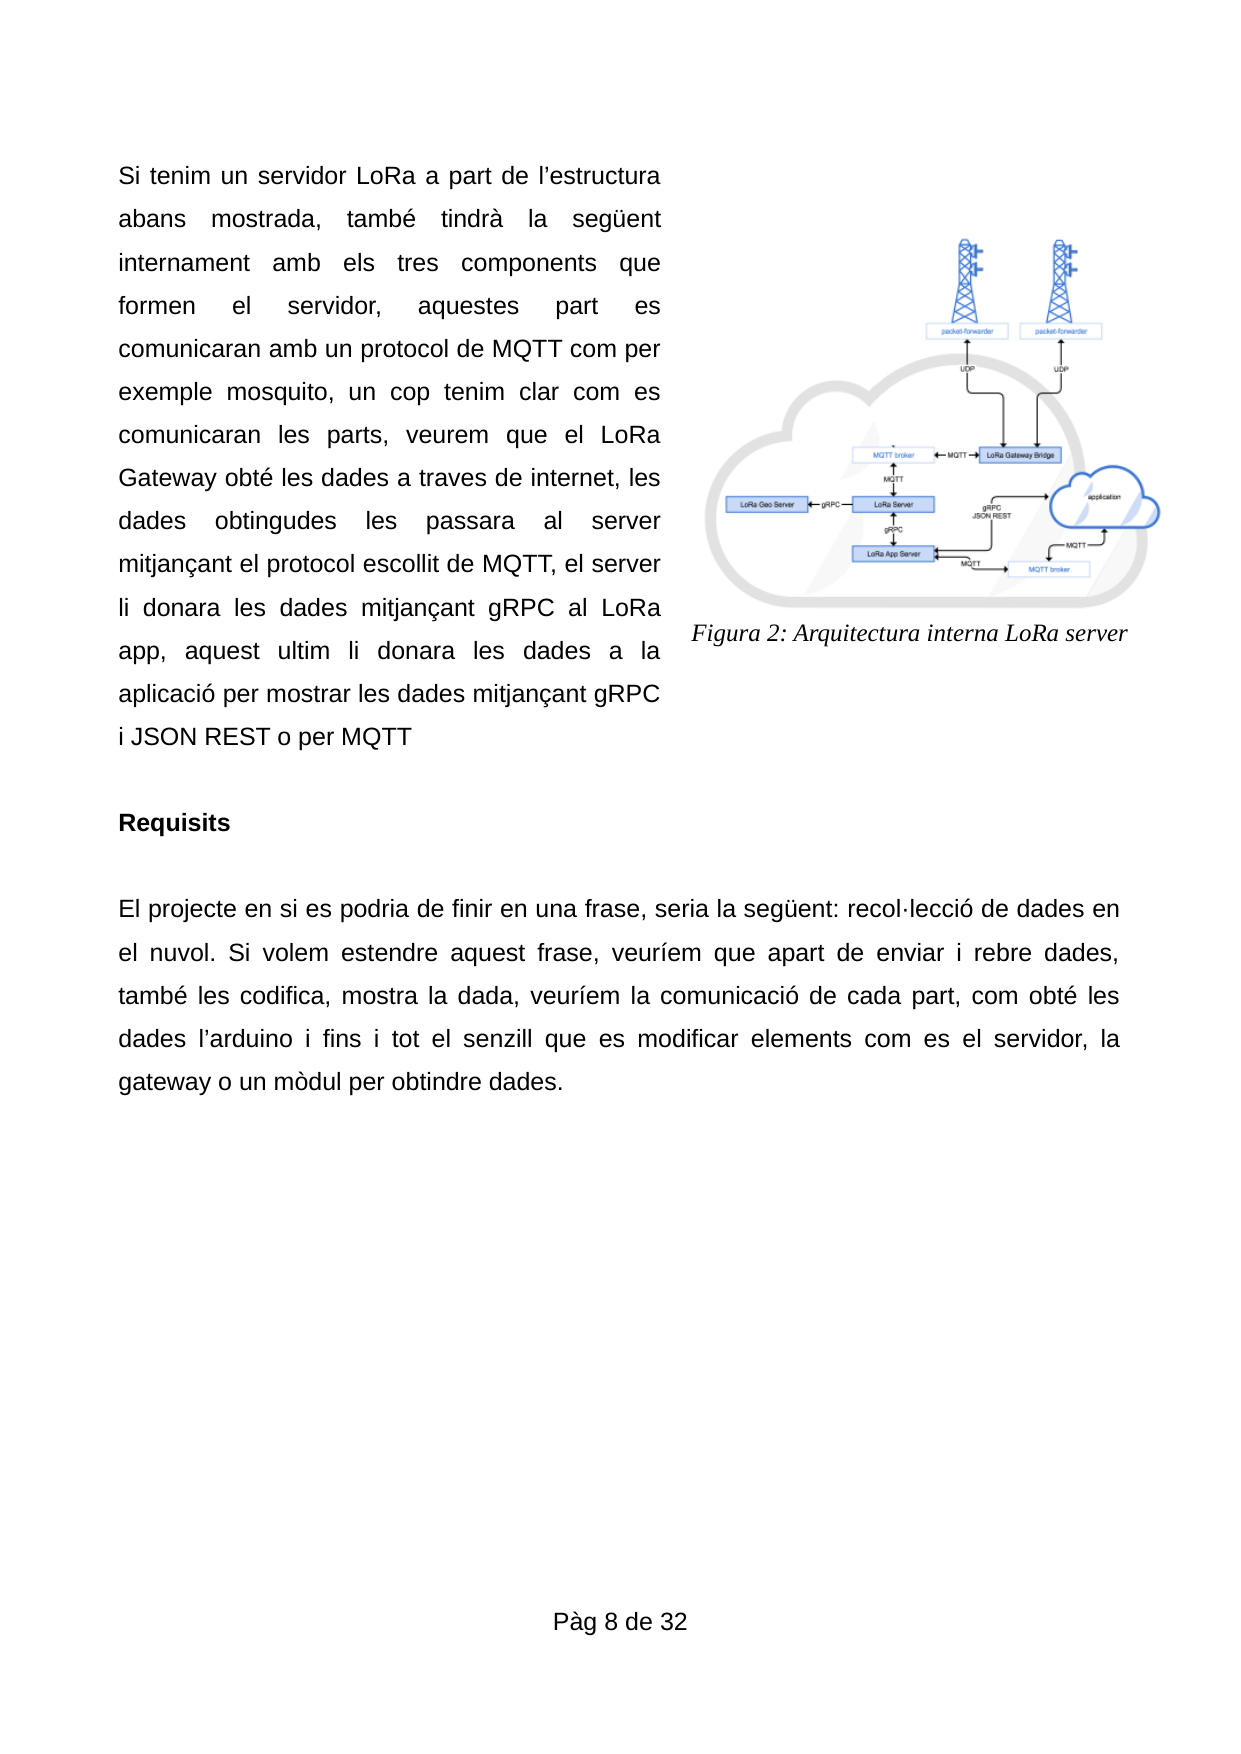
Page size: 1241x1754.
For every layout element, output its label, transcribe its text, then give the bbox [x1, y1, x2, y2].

text Si tenim un servidor LoRa a part de l’estructura abans mostrada, també tindrà la següent internament amb els tres components que formen el servidor, aquestes part es comunicaran amb un protocol de MQTT com per exemple mosquito, un cop tenim clar com es comunicaran les parts, veurem que el LoRa Gateway obté les dades a traves de internet, les dades obtingudes les passara al server mitjançant el protocol escollit de MQTT, el server li donara les dades mitjançant gRPC al LoRa app, aquest ultim li donara les dades a la aplicació per mostrar les dades mitjançant gRPC i JSON REST o per MQTT [118, 161, 1215, 751]
subtitle Requisits [118, 808, 1122, 837]
text Figura 2: Arquitectura interna LoRa server [691, 226, 1215, 647]
text El projecte en si es podria de finir en una frase, seria la següent: recol·lecció de dades en el nuvol. Si volem estendre aquest frase, veuríem que apart de enviar i rebre dades, també les codifica, mostra la dada, veuríem la comunicació de cada part, com obté les dades l’arduino i fins i tot el senzill que es modificar elements com es el servidor, la gateway o un mòdul per obtindre dades. [118, 894, 1122, 1096]
picture [691, 225, 1163, 613]
